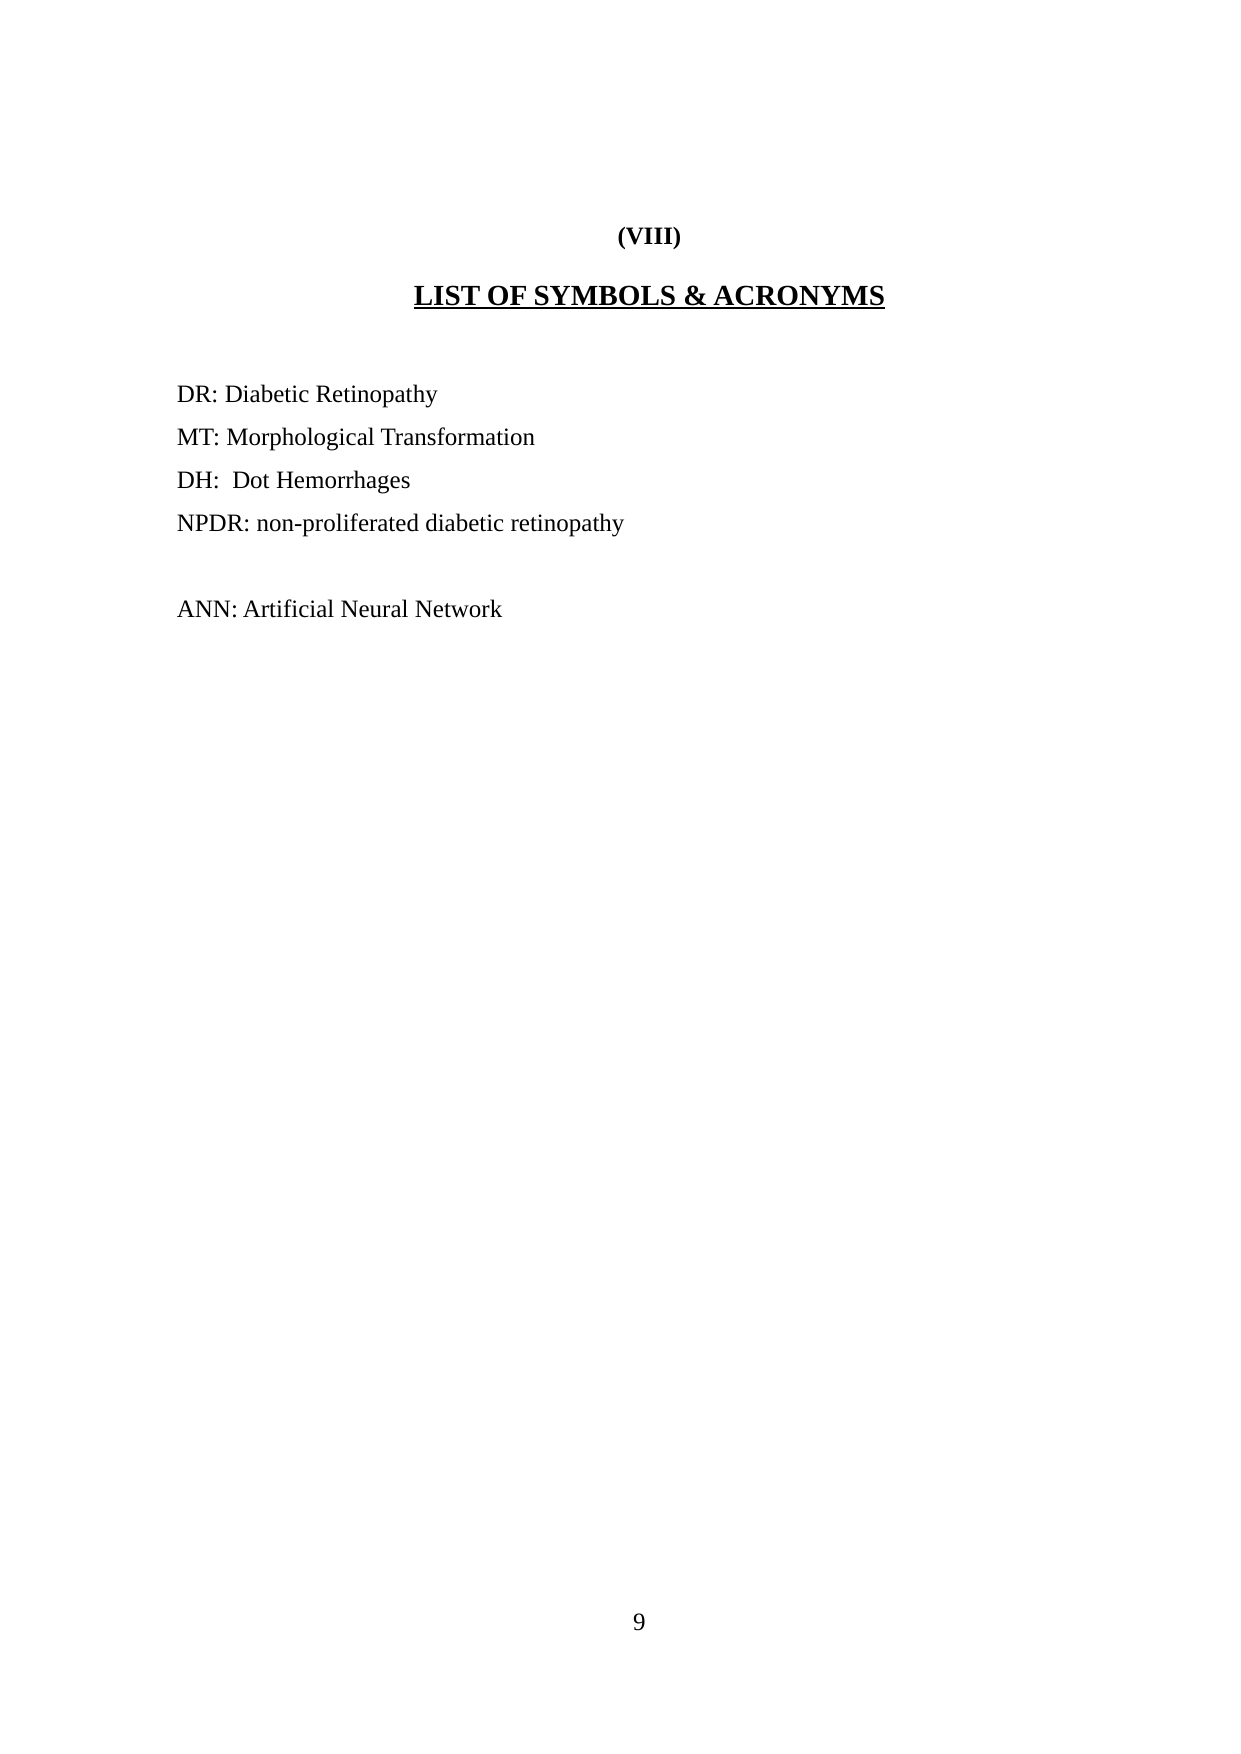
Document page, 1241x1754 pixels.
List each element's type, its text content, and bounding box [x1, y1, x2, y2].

text ANN: Artificial Neural Network [177, 594, 1122, 623]
text MT: Morphological Transformation [177, 422, 1122, 451]
text DR: Diabetic Retinopathy [177, 379, 1122, 408]
text DH: Dot Hemorrhages [177, 465, 1122, 494]
text NPDR: non-proliferated diabetic retinopathy [177, 508, 1122, 537]
text LIST OF SYMBOLS & ACRONYMS [177, 278, 1122, 312]
text (VIII) [177, 221, 1122, 249]
